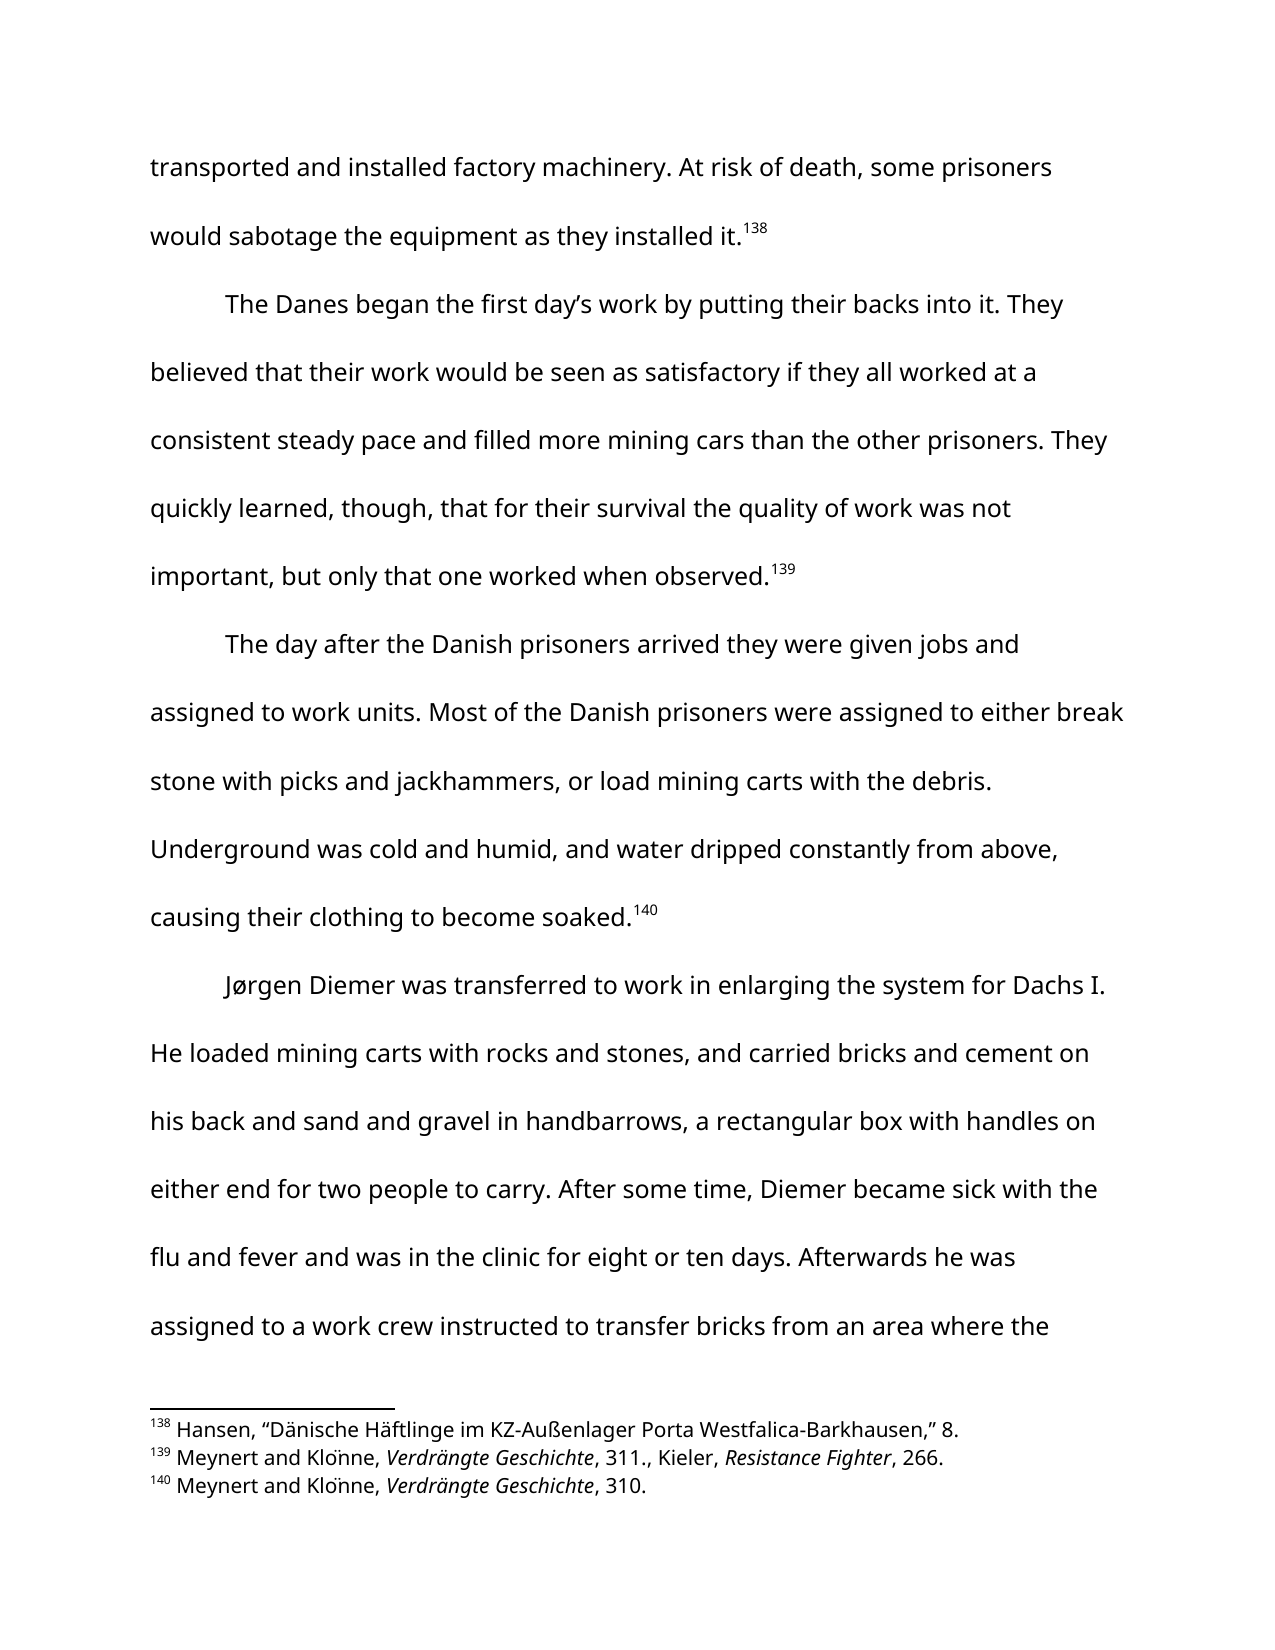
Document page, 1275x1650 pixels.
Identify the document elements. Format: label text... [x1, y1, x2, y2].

text transported and installed factory machinery. At risk of death, some prisoners would sabotage the equipment as they installed it. [150, 150, 1125, 252]
text Hansen, “Dänische Häftlinge im KZ-Außenlager Porta Westfalica-Barkhausen,” 8. [150, 1415, 1125, 1443]
text Meynert and Klönne, Verdrängte Geschichte, 310. [150, 1472, 1125, 1500]
text The day after the Danish prisoners arrived they were given jobs and assigned to work units. Most of the Danish prisoners were assigned to either break stone with picks and jackhammers, or load mining carts with the debris. Underground was cold and humid, and water dripped constantly from above, causing their clothing to become soaked. [150, 627, 1125, 933]
text The Danes began the first day’s work by putting their backs into it. They believed that their work would be seen as satisfactory if they all worked at a consistent steady pace and filled more mining cars than the other prisoners. They quickly learned, though, that for their survival the quality of work was not important, but only that one worked when observed. [150, 286, 1125, 593]
text Jørgen Diemer was transferred to work in enlarging the system for Dachs I. He loaded mining carts with rocks and stones, and carried bricks and cement on his back and sand and gravel in handbarrows, a rectangular box with handles on either end for two people to carry. After some time, Diemer became sick with the flu and fever and was in the clinic for eight or ten days. Afterwards he was assigned to a work crew instructed to transfer bricks from an area where the [150, 967, 1125, 1342]
text Meynert and Klönne, Verdrängte Geschichte, 311., Kieler, Resistance Fighter, 266. [150, 1443, 1125, 1472]
